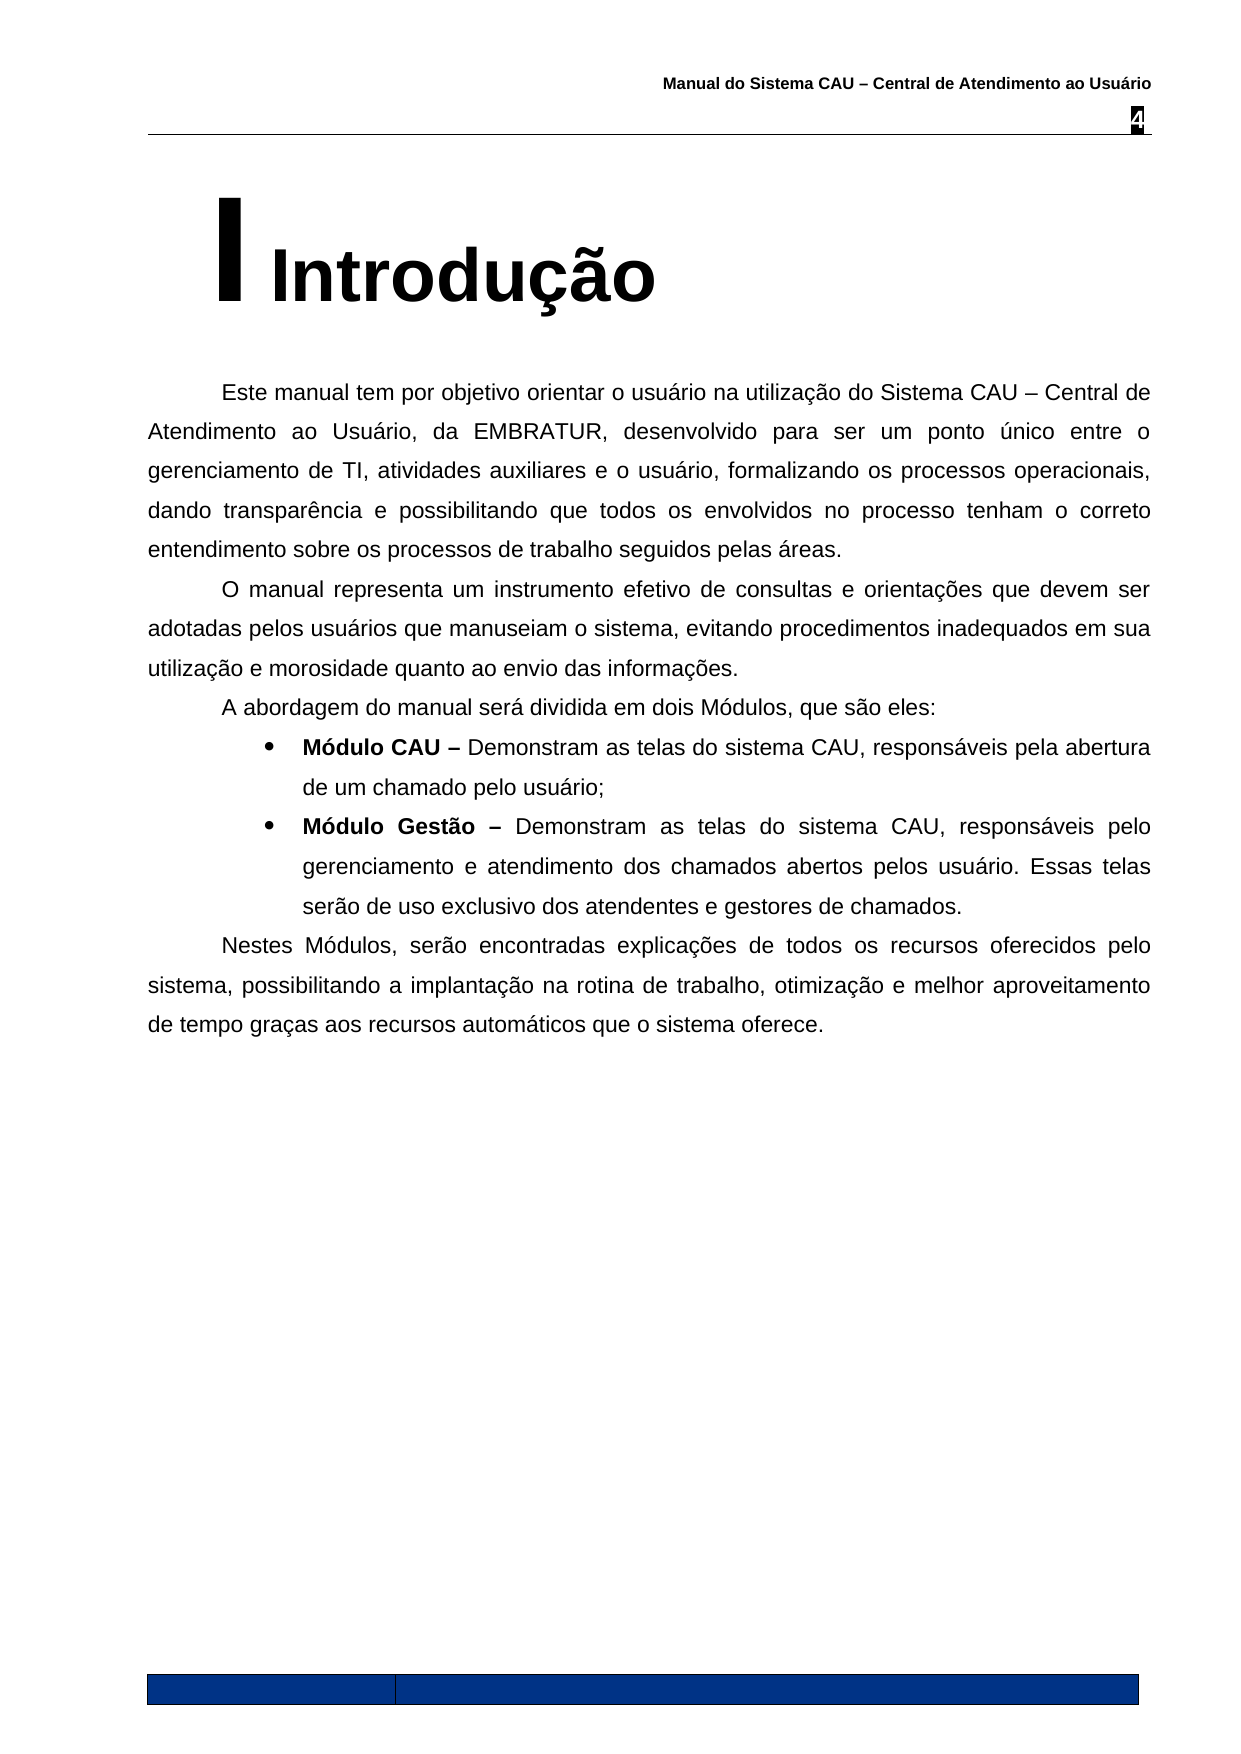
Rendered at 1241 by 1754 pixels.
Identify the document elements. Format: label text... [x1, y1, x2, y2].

text O manual representa um instrumento efetivo de consultas e orientações que devem ser adotadas pelos usuários que manuseiam o sistema, evitando procedimentos inadequados em sua utilização e morosidade quanto ao envio das informações. [148, 576, 1152, 681]
list Módulo Gestão – Demonstram as telas do sistema CAU, responsáveis pelo gerenciamento e atendimento dos chamados abertos pelos usuário. Essas telas serão de uso exclusivo dos atendentes e gestores de chamados. [265, 813, 1152, 919]
list Módulo CAU – Demonstram as telas do sistema CAU, responsáveis pela abertura de um chamado pelo usuário; [265, 734, 1152, 800]
text Este manual tem por objetivo orientar o usuário na utilização do Sistema CAU – Central de Atendimento ao Usuário, da EMBRATUR, desenvolvido para ser um ponto único entre o gerenciamento de TI, atividades auxiliares e o usuário, formalizando os processos operacionais, dando transparência e possibilitando que todos os envolvidos no processo tenham o correto entendimento sobre os processos de trabalho seguidos pelas áreas. [148, 378, 1152, 563]
text Nestes Módulos, serão encontradas explicações de todos os recursos oferecidos pelo sistema, possibilitando a implantação na rotina de trabalho, otimização e melhor aproveitamento de tempo graças aos recursos automáticos que o sistema oferece. [148, 932, 1152, 1038]
subtitle Introdução [251, 160, 1152, 333]
text A abordagem do manual será dividida em dois Módulos, que são eles: [148, 694, 1152, 721]
